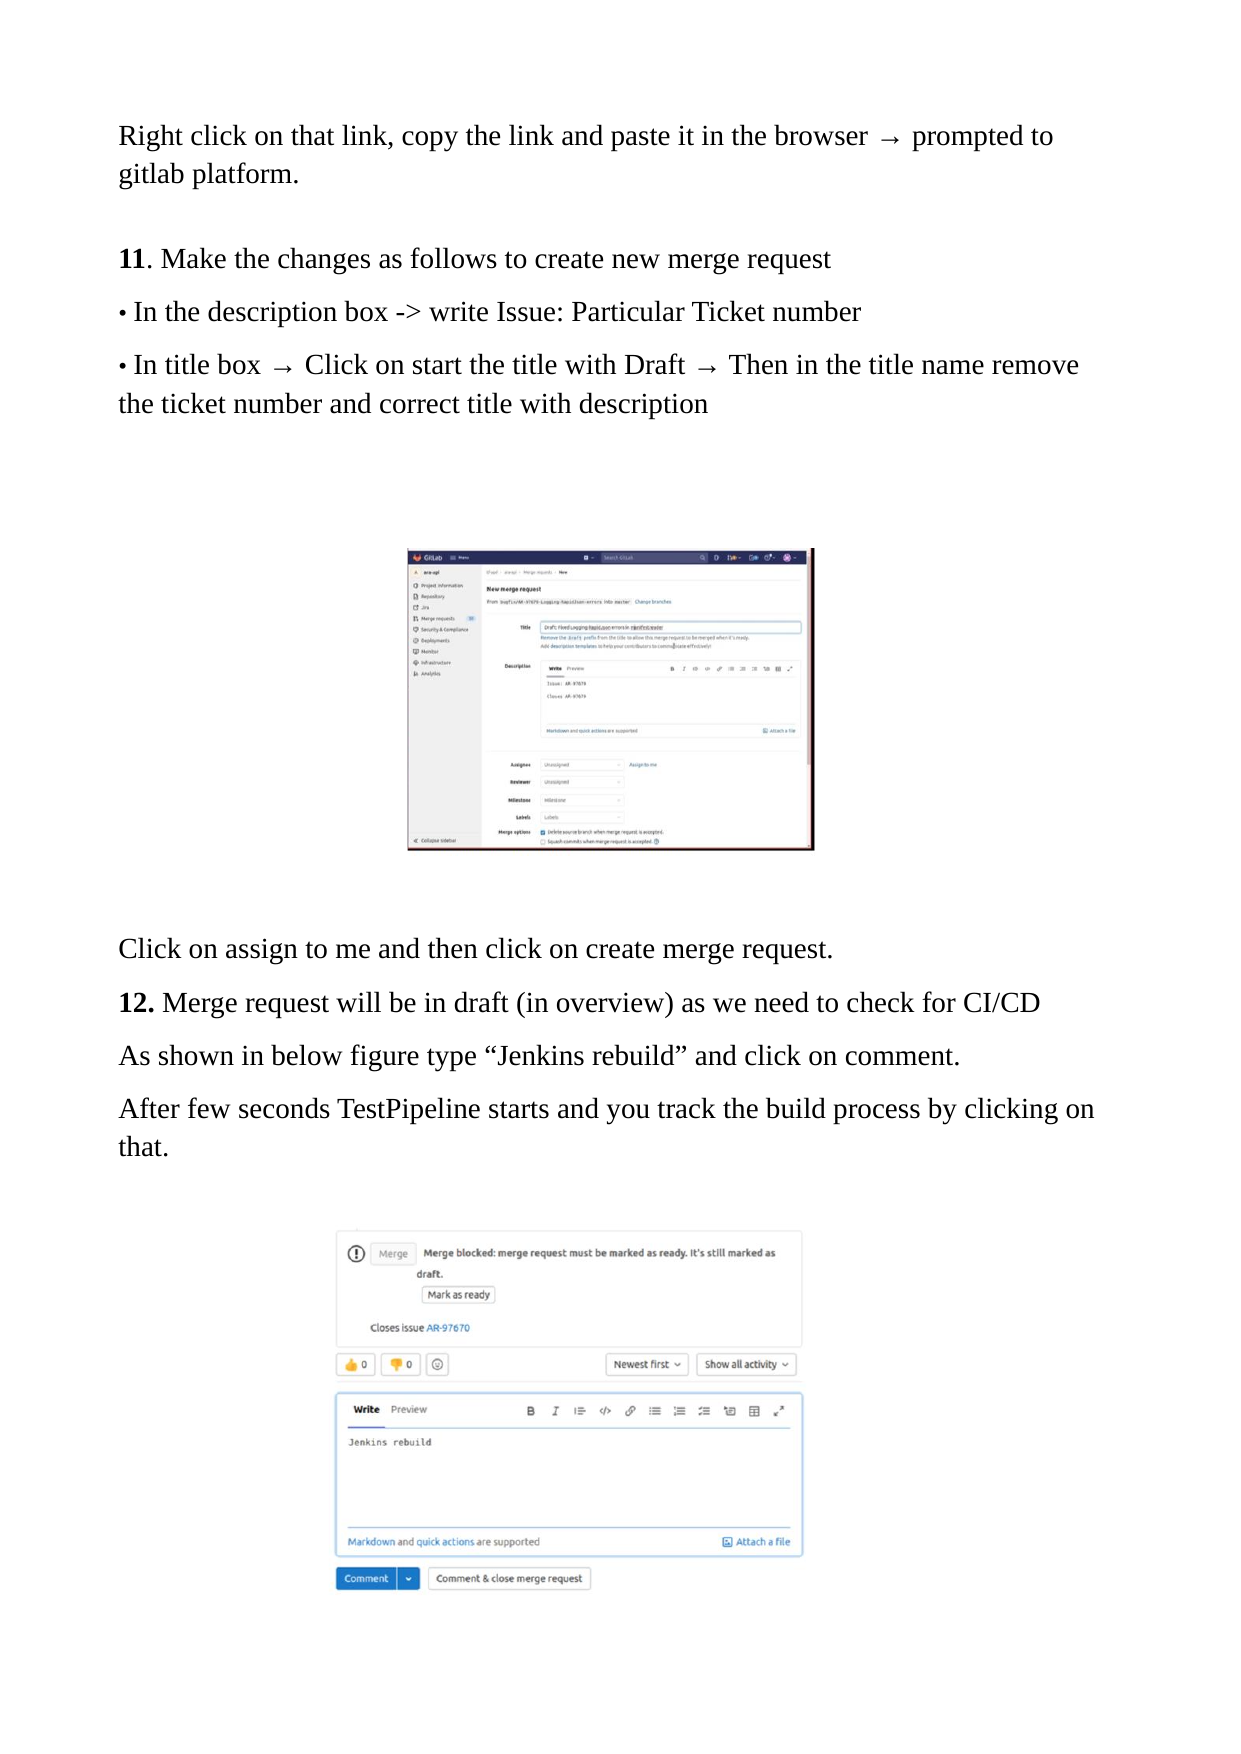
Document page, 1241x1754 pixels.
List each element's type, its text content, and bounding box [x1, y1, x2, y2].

text Right click on that link, copy the link and paste it in the browser → prompted to gitlab platform. [118, 118, 1122, 190]
text 12. Merge request will be in draft (in overview) as we need to check for CI/CD [118, 985, 1122, 1018]
text After few seconds TestPipeline starts and you track the build process by clicking on that. [118, 1091, 1122, 1163]
text • In title box → Click on start the title with Draft → Then in the title name remove the ticket number and correct title with description [118, 347, 1122, 419]
text Click on assign to me and then click on create merge request. [118, 932, 1122, 965]
text • In the description box -> write Issue: Particular Ticket number [118, 294, 1122, 328]
picture [256, 1183, 842, 1631]
picture [407, 548, 816, 856]
text 11. Make the changes as follows to create new merge request [118, 241, 1122, 274]
text As shown in below figure type “Jenkins rebuild” and click on comment. [118, 1038, 1122, 1071]
